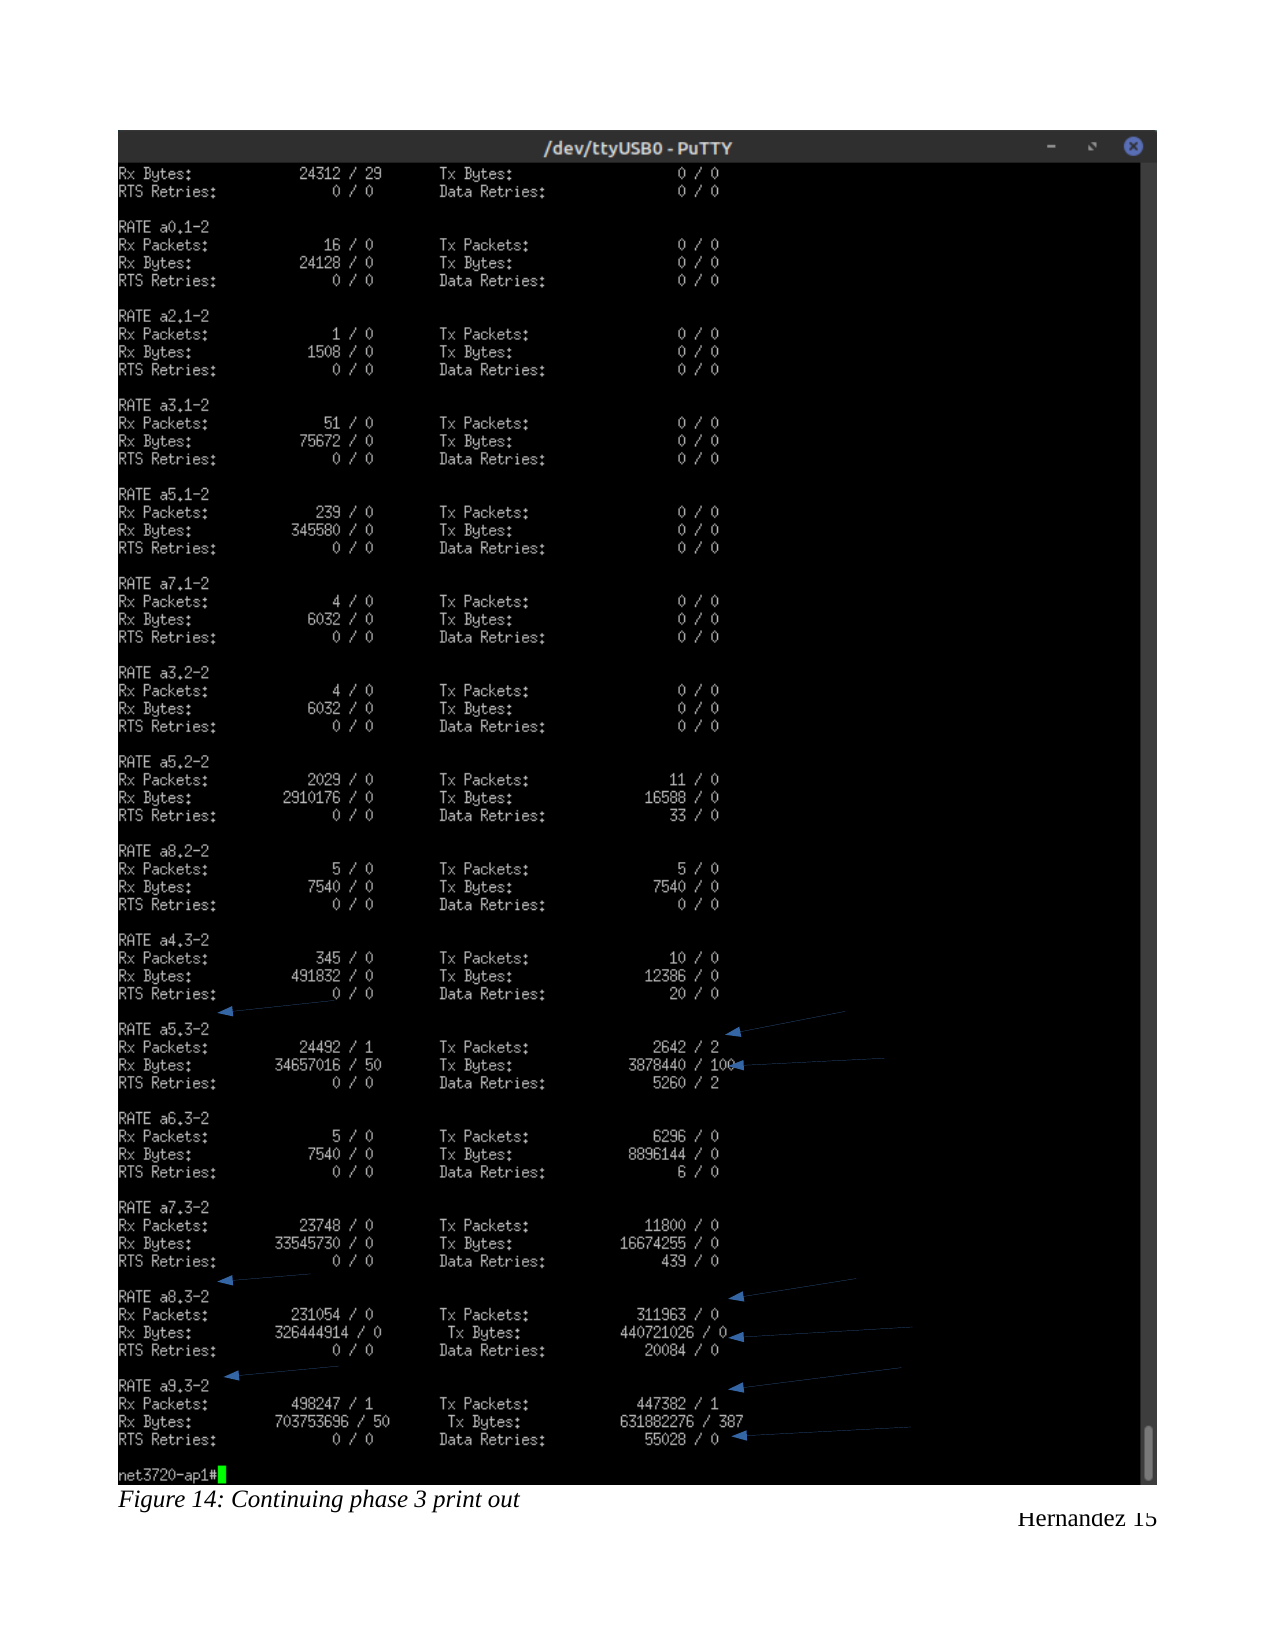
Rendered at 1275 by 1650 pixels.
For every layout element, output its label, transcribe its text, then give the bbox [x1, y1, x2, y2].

text Figure 14: Continuing phase 3 print out [118, 1485, 1157, 1513]
picture [118, 130, 1157, 1485]
